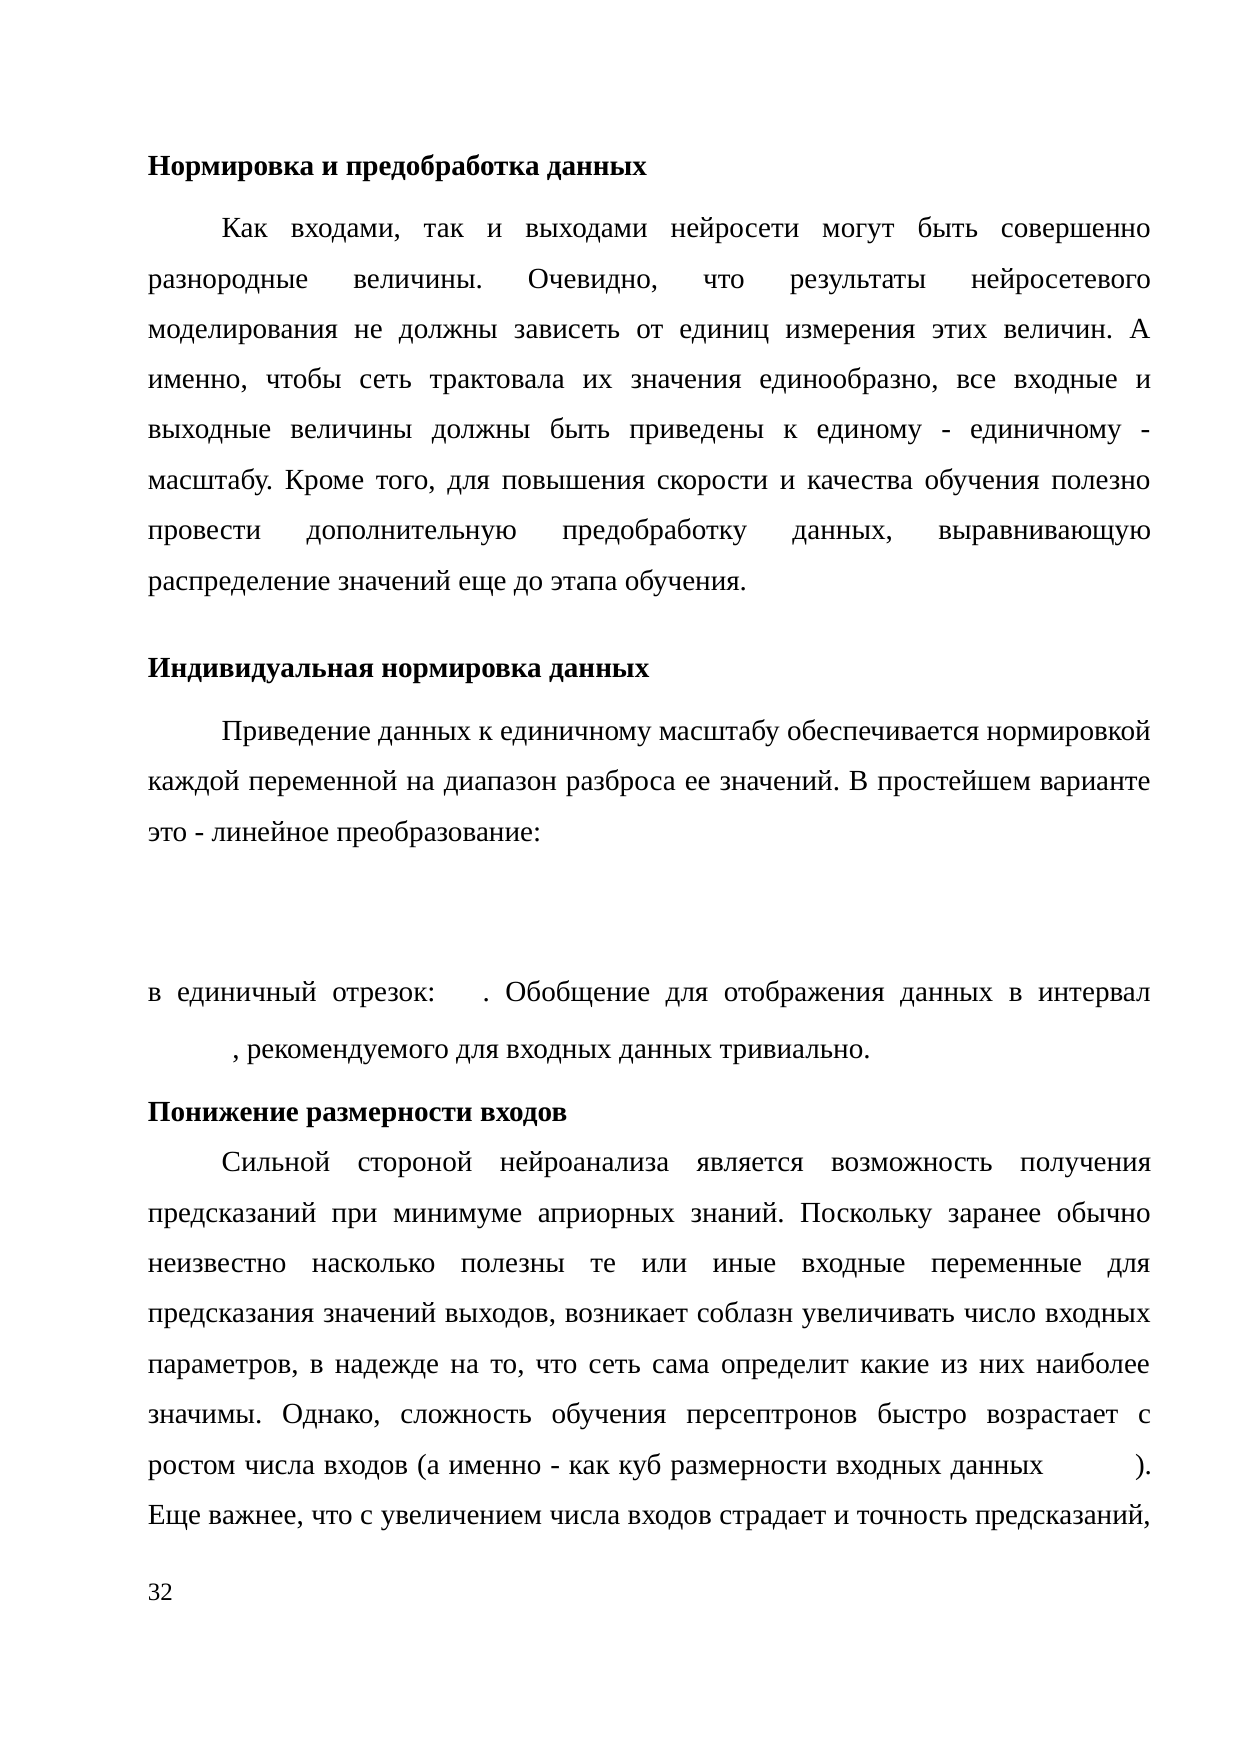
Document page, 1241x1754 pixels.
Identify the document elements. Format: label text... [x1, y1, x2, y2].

text Приведение данных к единичному масштабу обеспечивается нормировкой каждой переменной на диапазон разброса ее значений. В простейшем варианте это - линейное преобразование: [148, 713, 1152, 847]
text Понижение размерности входов [148, 1094, 1152, 1128]
text Сильной стороной нейроанализа является возможность получения предсказаний при минимуме априорных знаний. Поскольку заранее обычно неизвестно насколько полезны те или иные входные переменные для предсказания значений выходов, возникает соблазн увеличивать число входных параметров, в надежде на то, что сеть сама определит какие из них наиболее значимы. Однако, сложность обучения персептронов быстро возрастает с ростом числа входов (а именно - как куб размерности входных данных ). Еще важнее, что с увеличением числа входов страдает и точность предсказаний, [148, 1144, 1152, 1531]
text Как входами, так и выходами нейросети могут быть совершенно разнородные величины. Очевидно, что результаты нейросетевого моделирования не должны зависеть от единиц измерения этих величин. А именно, чтобы сеть трактовала их значения единообразно, все входные и выходные величины должны быть приведены к единому - единичному - масштабу. Кроме того, для повышения скорости и качества обучения полезно провести дополнительную предобработку данных, выравнивающую распределение значений еще до этапа обучения. [148, 210, 1152, 596]
subtitle Нормировка и предобработка данных [148, 148, 1152, 181]
subtitle Индивидуальная нормировка данных [148, 650, 1152, 684]
text в единичный отрезок: . Обобщение для отображения данных в интервал , рекомендуемого для входных данных тривиально. [148, 973, 1152, 1065]
